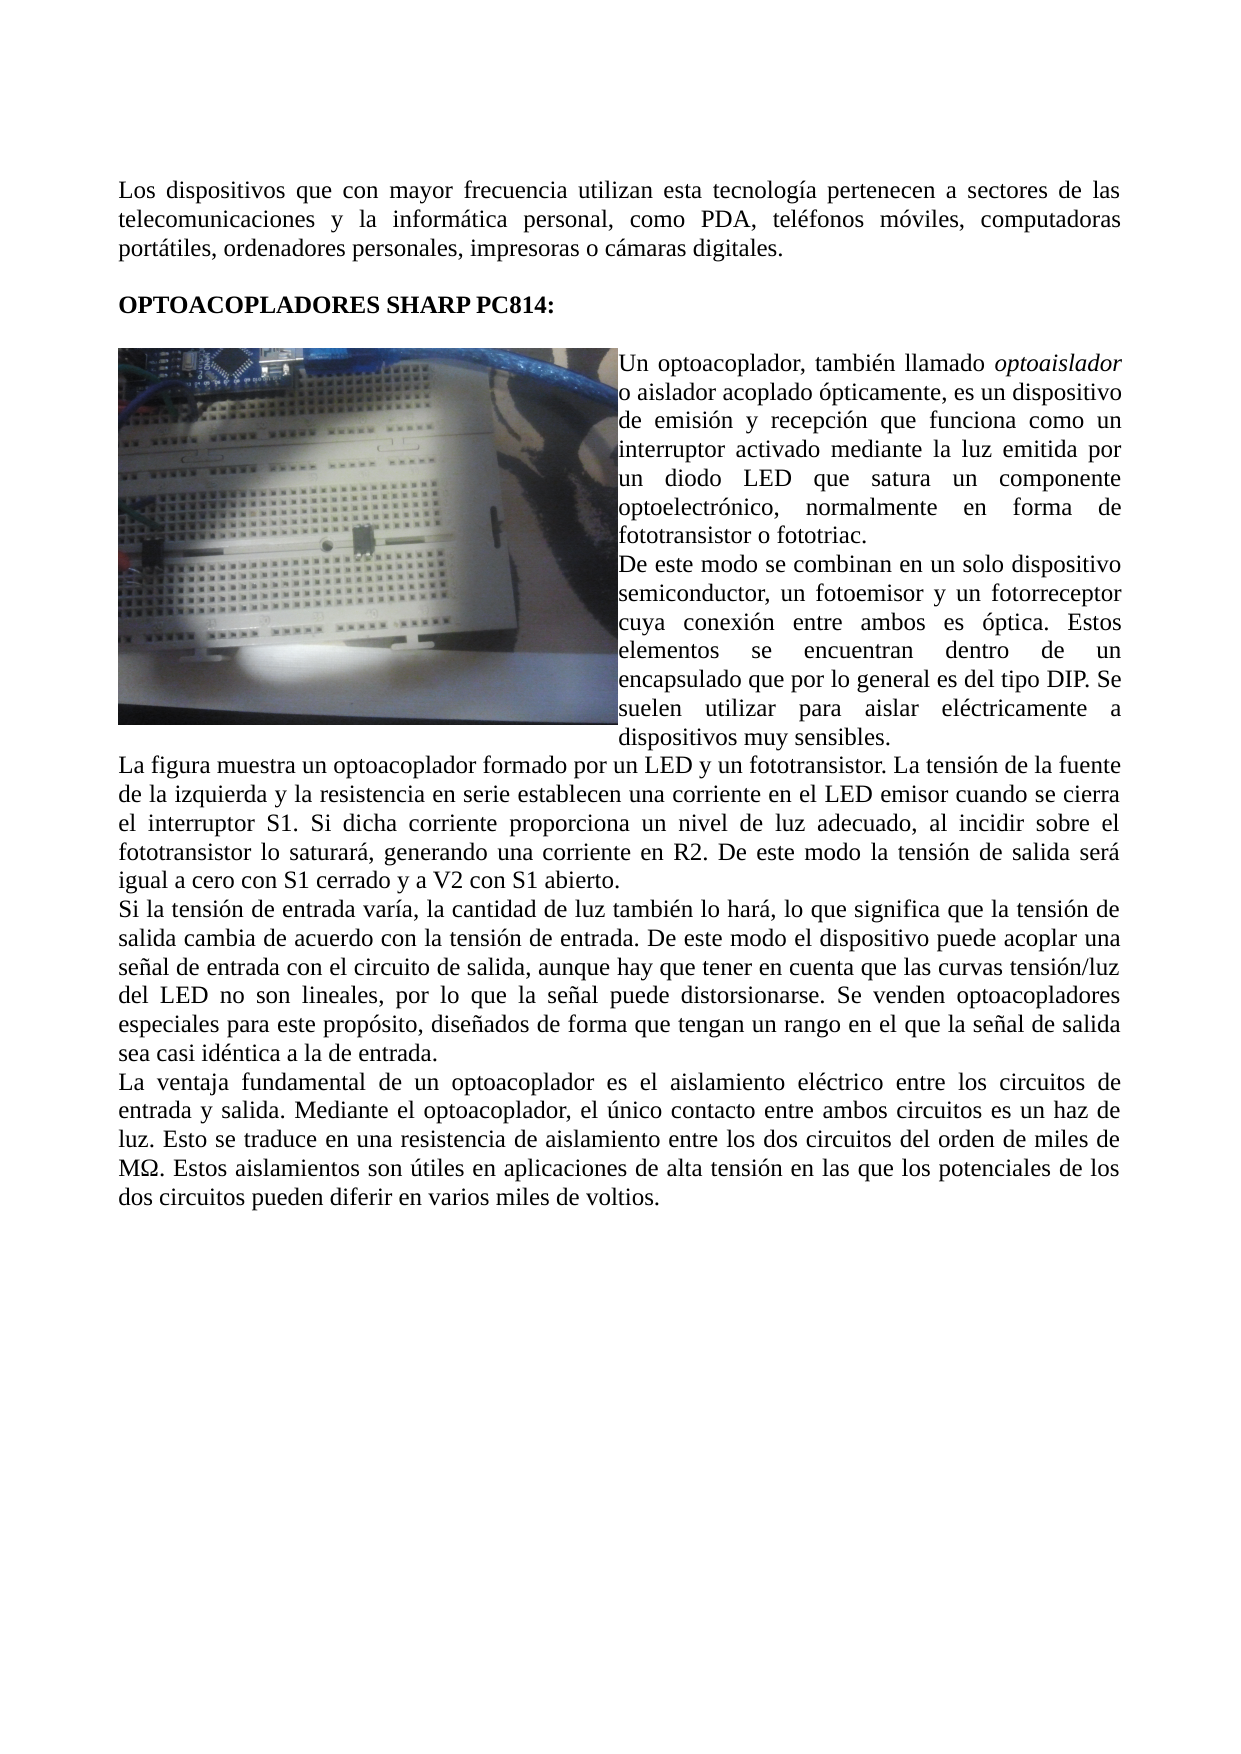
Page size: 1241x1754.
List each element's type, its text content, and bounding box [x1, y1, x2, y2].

text Un optoacoplador, también llamado optoaislador o aislador acoplado ópticamente, es un dispositivo de emisión y recepción que funciona como un interruptor activado mediante la luz emitida por un diodo LED que satura un componente optoelectrónico, normalmente en forma de fototransistor o fototriac. [618, 348, 1122, 549]
text De este modo se combinan en un solo dispositivo semiconductor, un fotoemisor y un fotorreceptor cuya conexión entre ambos es óptica. Estos elementos se encuentran dentro de un encapsulado que por lo general es del tipo DIP. Se suelen utilizar para aislar eléctricamente a dispositivos muy sensibles. [118, 549, 1122, 751]
text Si la tensión de entrada varía, la cantidad de luz también lo hará, lo que significa que la tensión de salida cambia de acuerdo con la tensión de entrada. De este modo el dispositivo puede acoplar una señal de entrada con el circuito de salida, aunque hay que tener en cuenta que las curvas tensión/luz del LED no son lineales, por lo que la señal puede distorsionarse. Se venden optoacopladores especiales para este propósito, diseñados de forma que tengan un rango en el que la señal de salida sea casi idéntica a la de entrada. [118, 894, 1122, 1067]
picture [118, 348, 618, 725]
text La figura muestra un optoacoplador formado por un LED y un fototransistor. La tensión de la fuente de la izquierda y la resistencia en serie establecen una corriente en el LED emisor cuando se cierra el interruptor S1. Si dicha corriente proporciona un nivel de luz adecuado, al incidir sobre el fototransistor lo saturará, generando una corriente en R2. De este modo la tensión de salida será igual a cero con S1 cerrado y a V2 con S1 abierto. [118, 751, 1122, 894]
text La ventaja fundamental de un optoacoplador es el aislamiento eléctrico entre los circuitos de entrada y salida. Mediante el optoacoplador, el único contacto entre ambos circuitos es un haz de luz. Esto se traduce en una resistencia de aislamiento entre los dos circuitos del orden de miles de MΩ. Estos aislamientos son útiles en aplicaciones de alta tensión en las que los potenciales de los dos circuitos pueden diferir en varios miles de voltios. [118, 1067, 1122, 1211]
text OPTOACOPLADORES SHARP PC814: [118, 291, 1122, 319]
text Los dispositivos que con mayor frecuencia utilizan esta tecnología pertenecen a sectores de las telecomunicaciones y la informática personal, como PDA, teléfonos móviles, computadoras portátiles, ordenadores personales, impresoras o cámaras digitales. [118, 176, 1122, 262]
